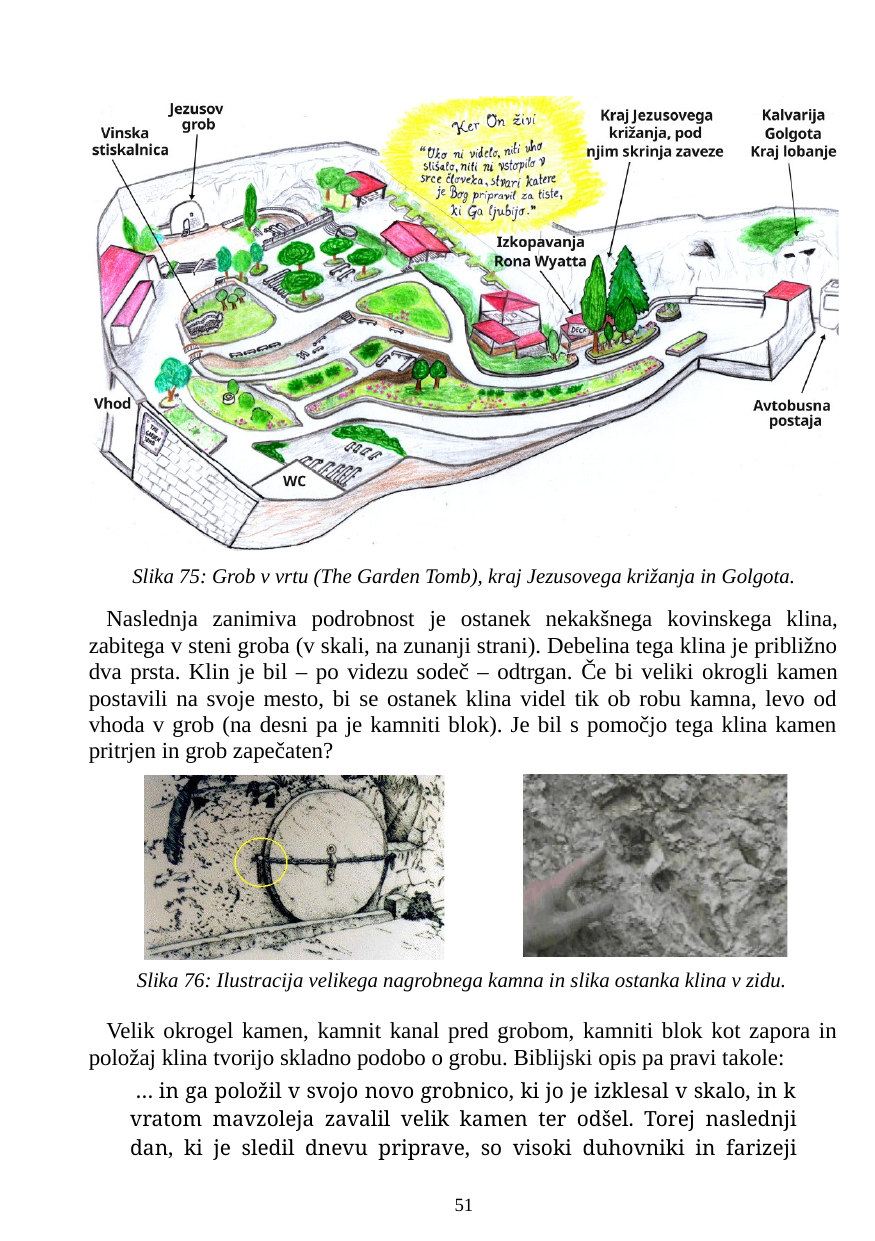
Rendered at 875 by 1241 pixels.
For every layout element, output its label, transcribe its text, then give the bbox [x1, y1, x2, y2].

text Velik okrogel kamen, kamnit kanal pred grobom, kamniti blok kot zapora in položaj klina tvorijo skladno podobo o grobu. Biblijski opis pa pravi takole: [88, 764, 839, 1070]
text … in ga položil v svojo novo grobnico, ki jo je izklesal v skalo, in k vratom mavzoleja zavalil velik kamen ter odšel. Torej naslednji dan, ki je sledil dnevu priprave, so visoki duhovniki in farizeji [130, 1076, 797, 1161]
text [88, 73, 839, 96]
picture [88, 96, 839, 552]
text Slika 76: Ilustracija velikega nagrobnega kamna in slika ostanka klina v zidu. [97, 774, 826, 992]
picture [144, 775, 445, 960]
text Naslednja zanimiva podrobnost je ostanek nekakšnega kovinskega klina, zabitega v steni groba (v skali, na zunanji strani). Debelina tega klina je približno dva prsta. Klin je bil – po videzu sodeč – odtrgan. Če bi veliki okrogli kamen postavili na svoje mesto, bi se ostanek klina videl tik ob robu kamna, levo od vhoda v grob (na desni pa je kamniti blok). Je bil s pomočjo tega klina kamen pritrjen in grob zapečaten? [88, 588, 839, 764]
picture [523, 774, 788, 957]
text Slika 75: Grob v vrtu (The Garden Tomb), kraj Jezusovega križanja in Golgota. [88, 552, 839, 588]
